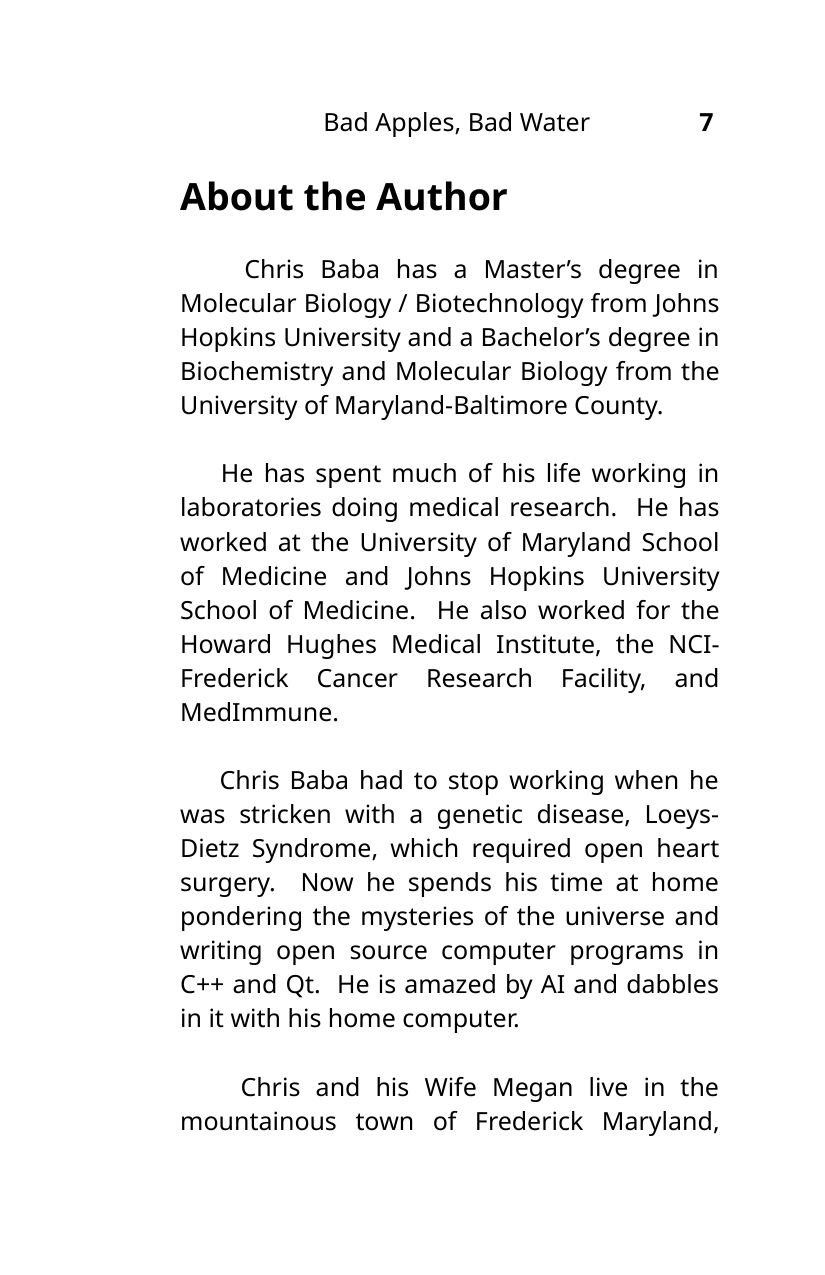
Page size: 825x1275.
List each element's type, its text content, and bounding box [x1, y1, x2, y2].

subtitle About the Author [180, 171, 720, 222]
text He has spent much of his life working in laboratories doing medical research. He has worked at the University of Maryland School of Medicine and Johns Hopkins University School of Medicine. He also worked for the Howard Hughes Medical Institute, the NCI-Frederick Cancer Research Facility, and MedImmune. [180, 456, 720, 728]
text Chris Baba had to stop working when he was stricken with a genetic disease, Loeys-Dietz Syndrome, which required open heart surgery. Now he spends his time at home pondering the mysteries of the universe and writing open source computer programs in C++ and Qt. He is amazed by AI and dabbles in it with his home computer. [180, 763, 720, 1035]
text Chris Baba has a Master’s degree in Molecular Biology / Biotechnology from Johns Hopkins University and a Bachelor’s degree in Biochemistry and Molecular Biology from the University of Maryland-Baltimore County. [180, 252, 720, 422]
text Chris and his Wife Megan live in the mountainous town of Frederick Maryland, [180, 1069, 720, 1137]
